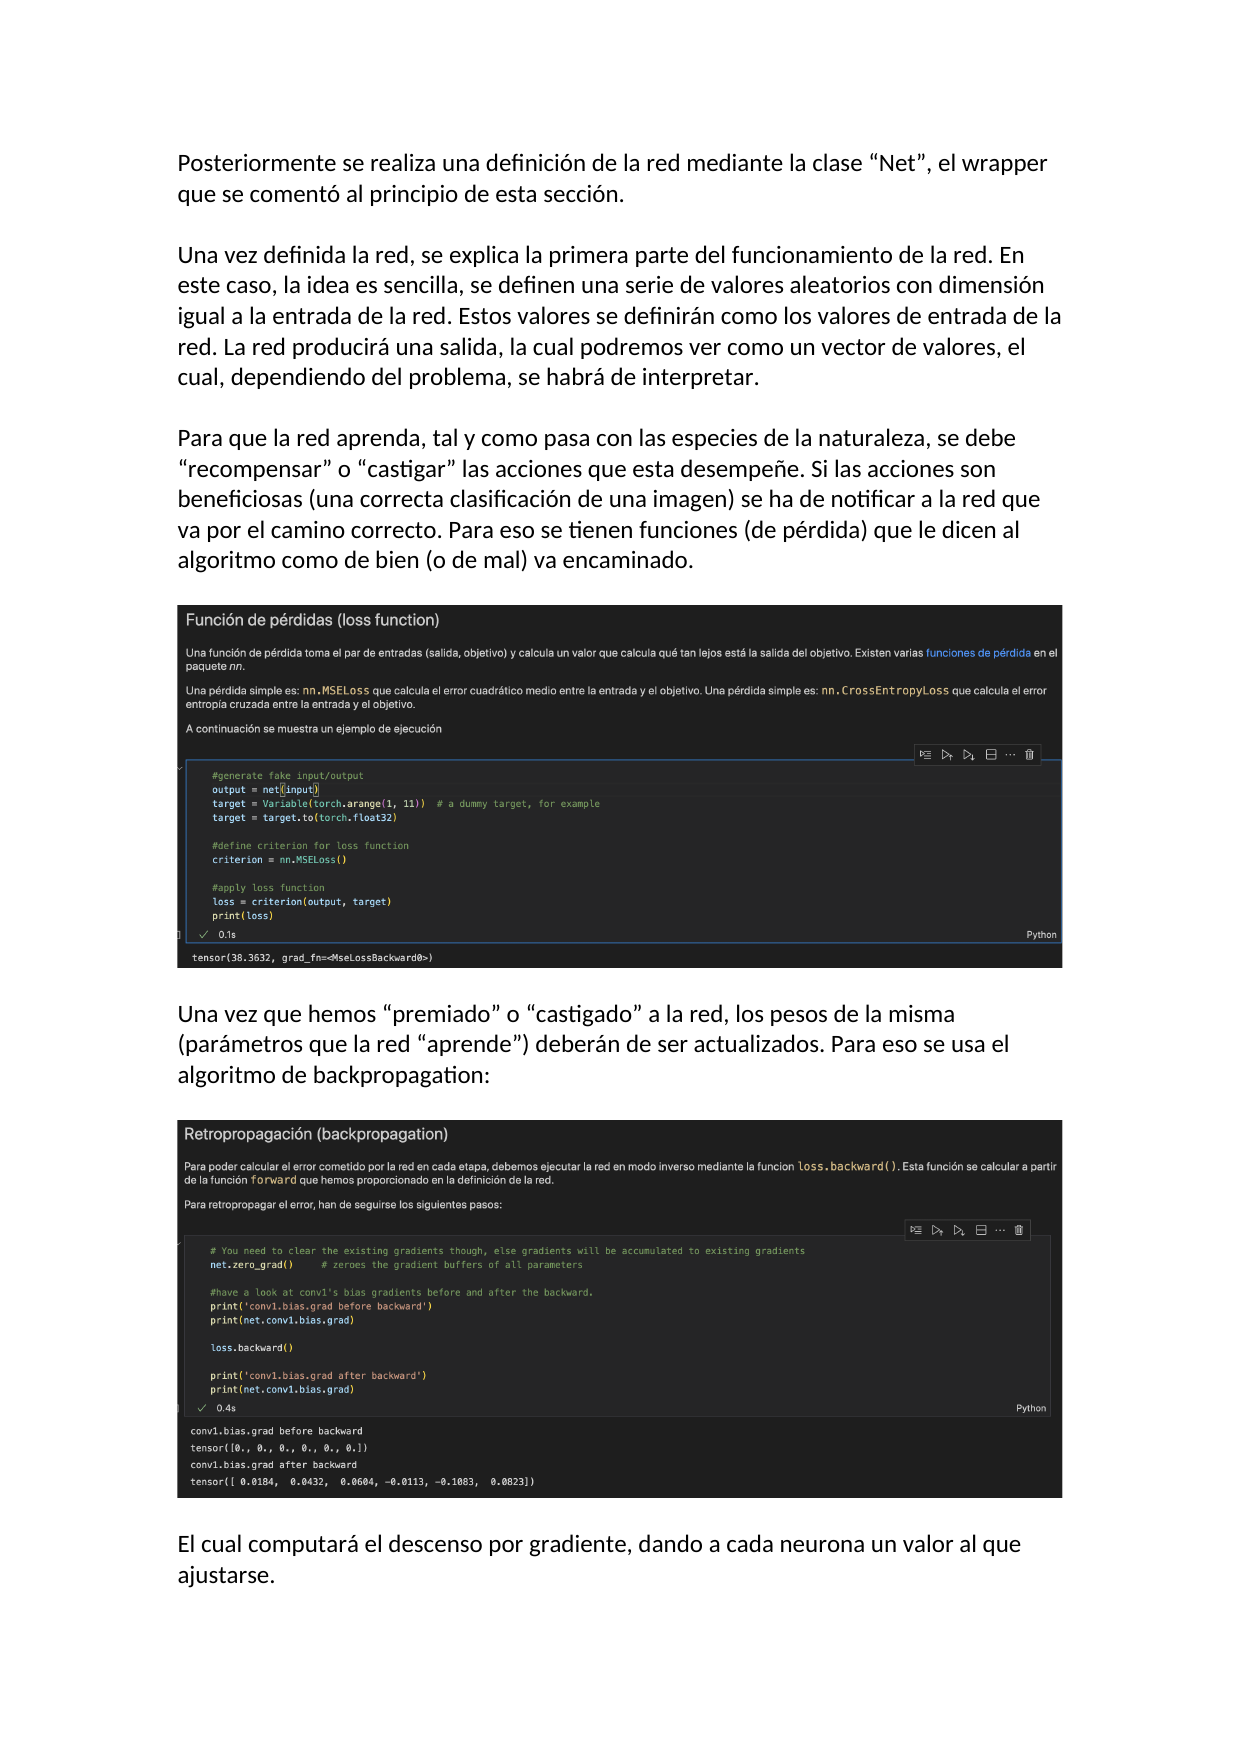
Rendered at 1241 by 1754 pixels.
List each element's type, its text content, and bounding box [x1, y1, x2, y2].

text Posteriormente se realiza una definición de la red mediante la clase “Net”, el wrapper que se comentó al principio de esta sección. [177, 148, 1063, 209]
picture [177, 1120, 1063, 1498]
text Una vez definida la red, se explica la primera parte del funcionamiento de la red. En este caso, la idea es sencilla, se definen una serie de valores aleatorios con dimensión igual a la entrada de la red. Estos valores se definirán como los valores de entrada de la red. La red producirá una salida, la cual podremos ver como un vector de valores, el cual, dependiendo del problema, se habrá de interpretar. [177, 239, 1063, 392]
picture [177, 605, 1063, 968]
text Una vez que hemos “premiado” o “castigado” a la red, los pesos de la misma (parámetros que la red “aprende”) deberán de ser actualizados. Para eso se usa el algoritmo de backpropagation: [177, 998, 1063, 1090]
text Para que la red aprenda, tal y como pasa con las especies de la naturaleza, se debe “recompensar” o “castigar” las acciones que esta desempeñe. Si las acciones son beneficiosas (una correcta clasificación de una imagen) se ha de notificar a la red que va por el camino correcto. Para eso se tienen funciones (de pérdida) que le dicen al algoritmo como de bien (o de mal) va encaminado. [177, 422, 1063, 575]
text El cual computará el descenso por gradiente, dando a cada neurona un valor al que ajustarse. [177, 1528, 1063, 1589]
